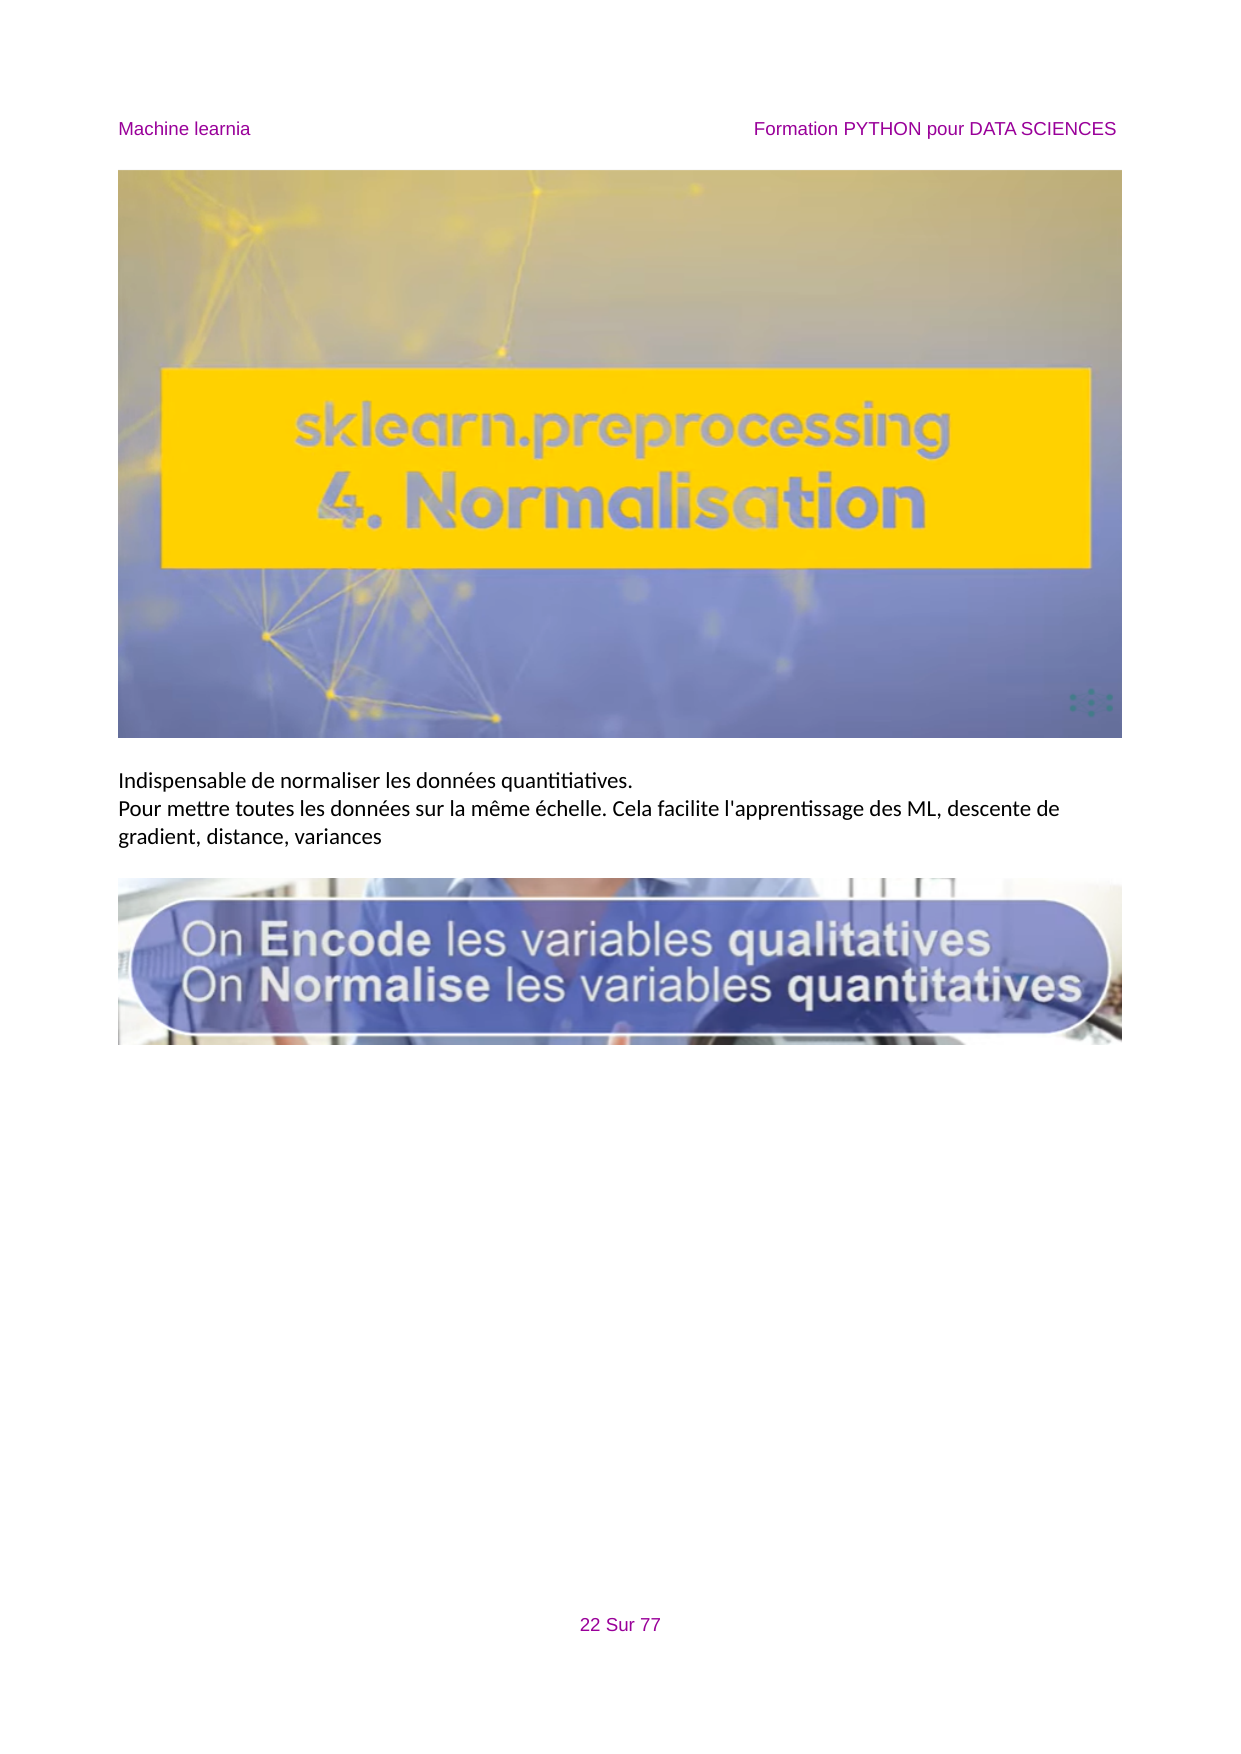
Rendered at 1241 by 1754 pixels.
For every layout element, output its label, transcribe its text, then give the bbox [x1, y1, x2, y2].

picture [118, 878, 1122, 1045]
text Indispensable de normaliser les données quantitiatives. [118, 766, 1122, 794]
text Pour mettre toutes les données sur la même échelle. Cela facilite l'apprentissage des ML, descente de gradient, distance, variances [118, 794, 1122, 850]
picture [118, 169, 1122, 738]
